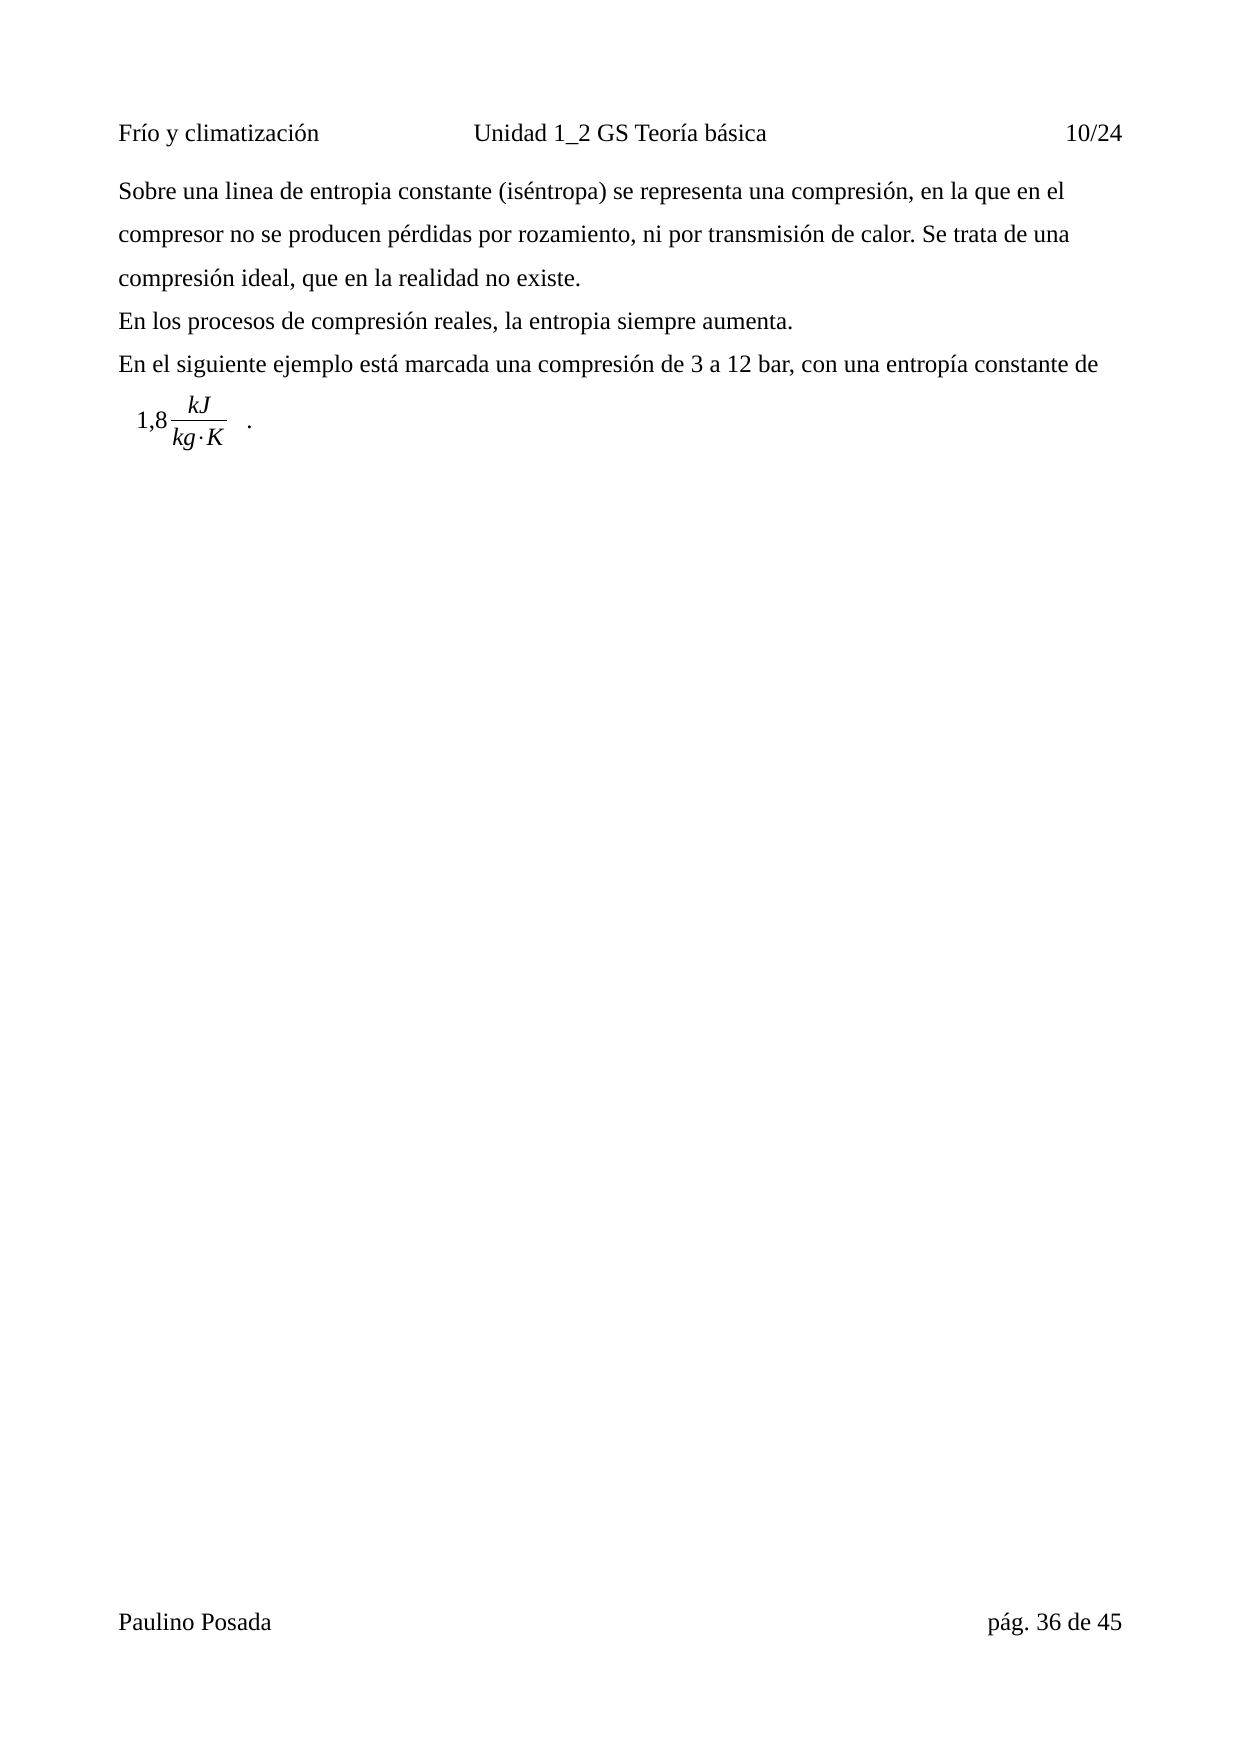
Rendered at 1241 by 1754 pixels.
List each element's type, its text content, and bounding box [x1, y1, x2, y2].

text En los procesos de compresión reales, la entropia siempre aumenta. [118, 306, 1122, 334]
text Sobre una linea de entropia constante (iséntropa) se representa una compresión, en la que en el compresor no se producen pérdidas por rozamiento, ni por transmisión de calor. Se trata de una compresión ideal, que en la realidad no existe. [118, 176, 1122, 291]
text En el siguiente ejemplo está marcada una compresión de 3 a 12 bar, con una entropía constante de . [118, 349, 1122, 451]
